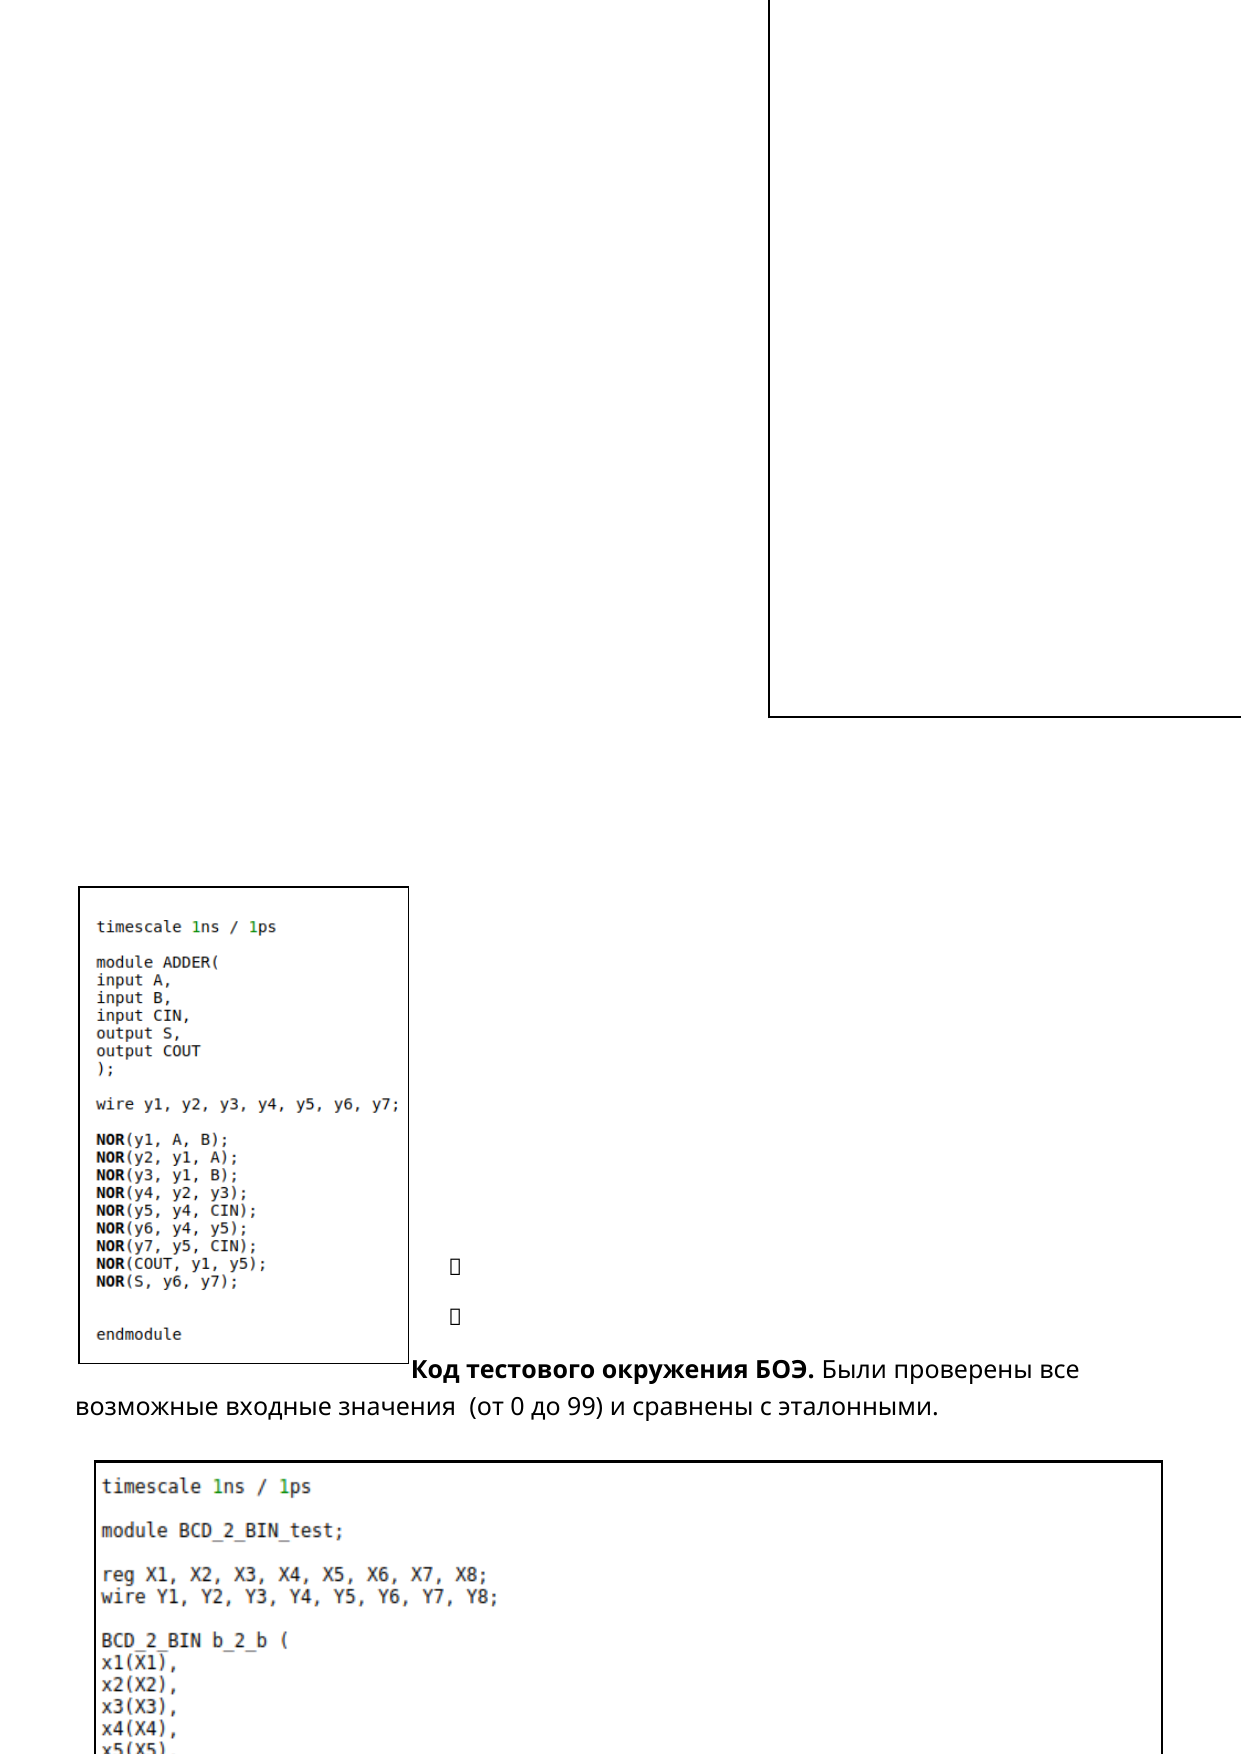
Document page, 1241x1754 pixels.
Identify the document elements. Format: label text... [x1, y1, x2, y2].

picture [96, 1463, 1161, 1754]
picture [80, 888, 407, 1362]
text Код тестового окружения БОЭ. Были проверены все возможные входные значения (от 0 до 99) и сравнены с эталонными. [75, 1351, 1165, 1422]
